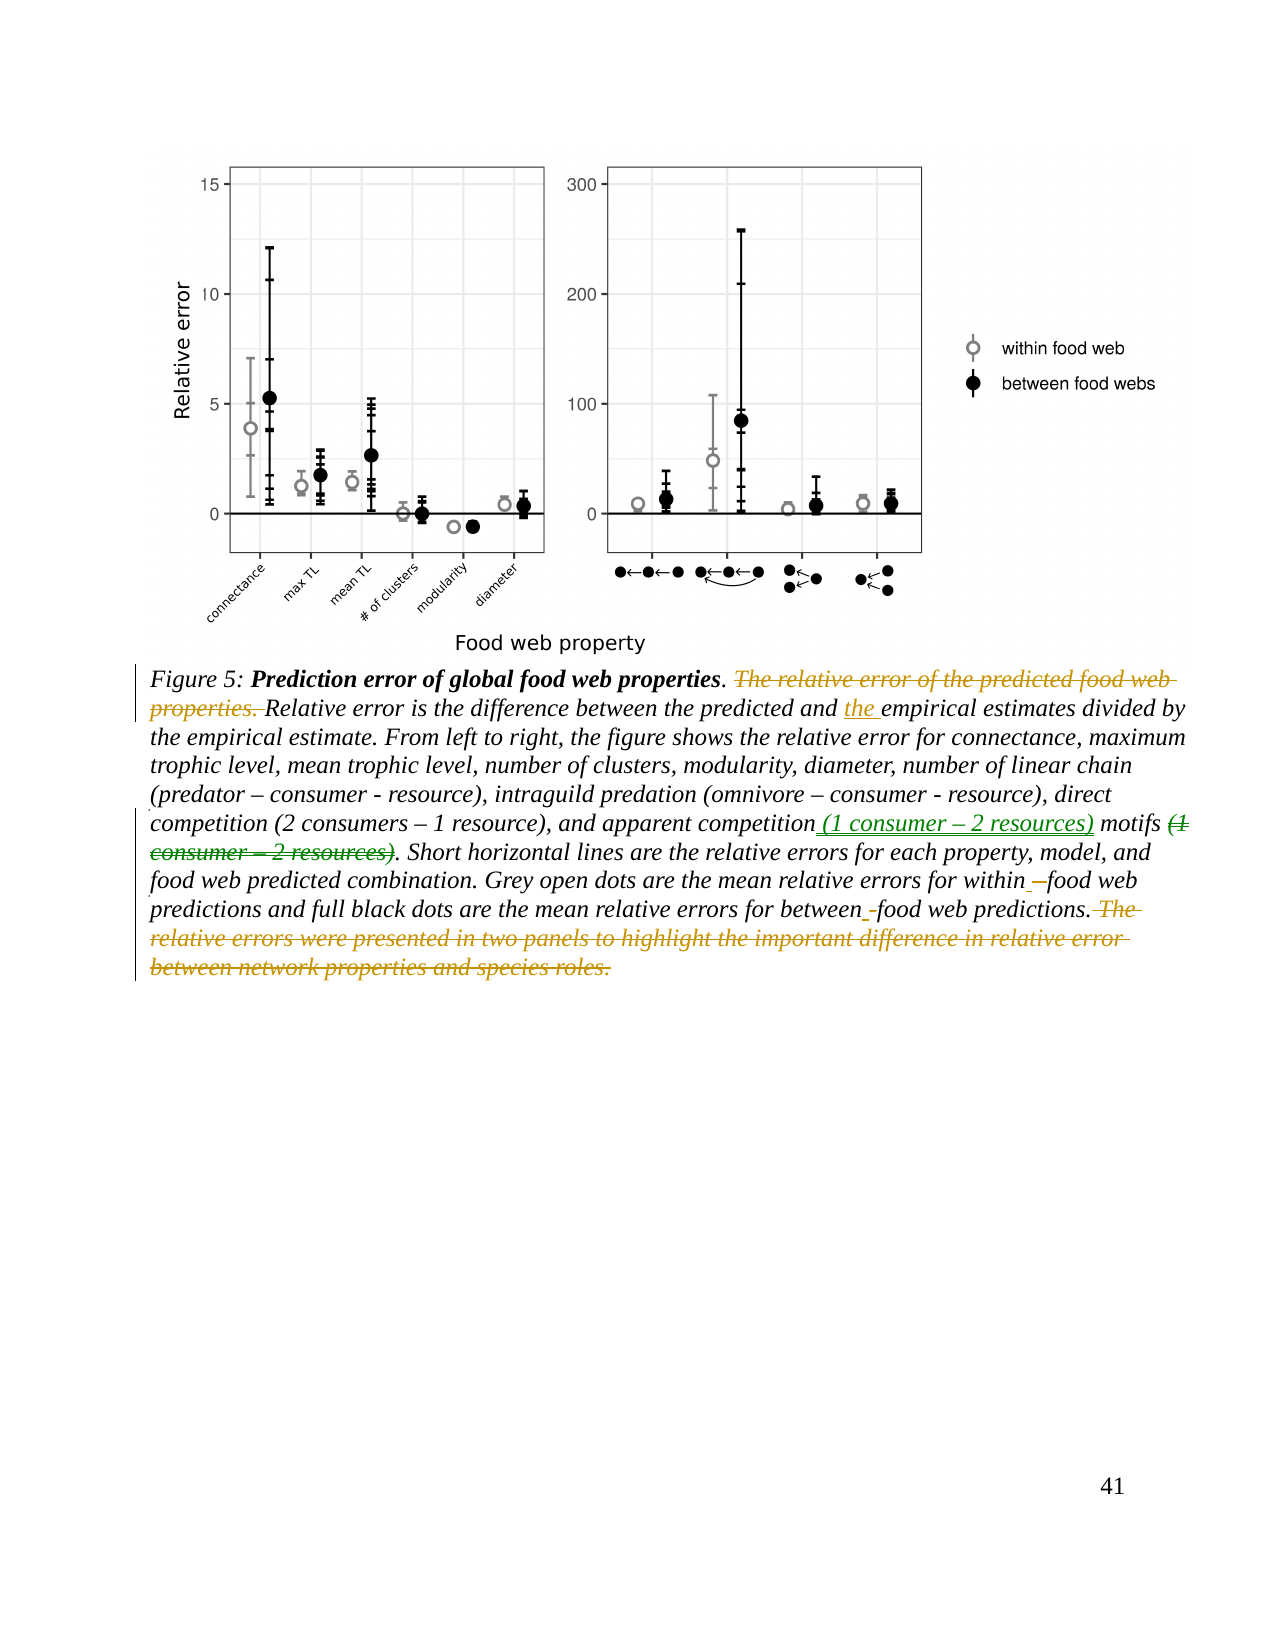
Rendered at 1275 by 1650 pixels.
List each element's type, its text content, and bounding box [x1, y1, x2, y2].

text Figure 5: Prediction error of global food web properties. Relative error is the difference between the predicted and the empirical estimates divided by the empirical estimate. From left to right, the figure shows the relative error for connectance, maximum trophic level, mean trophic level, number of clusters, modularity, diameter, number of linear chain (predator – consumer - resource), intraguild predation (omnivore – consumer - resource), direct competition (2 consumers – 1 resource), and apparent competition (1 consumer – 2 resources) motifs . Short horizontal lines are the relative errors for each property, model, and food web predicted combination. Grey open dots are the mean relative errors for within food web predictions and full black dots are the mean relative errors for between food web predictions. [150, 665, 1189, 981]
picture [150, 145, 1189, 665]
